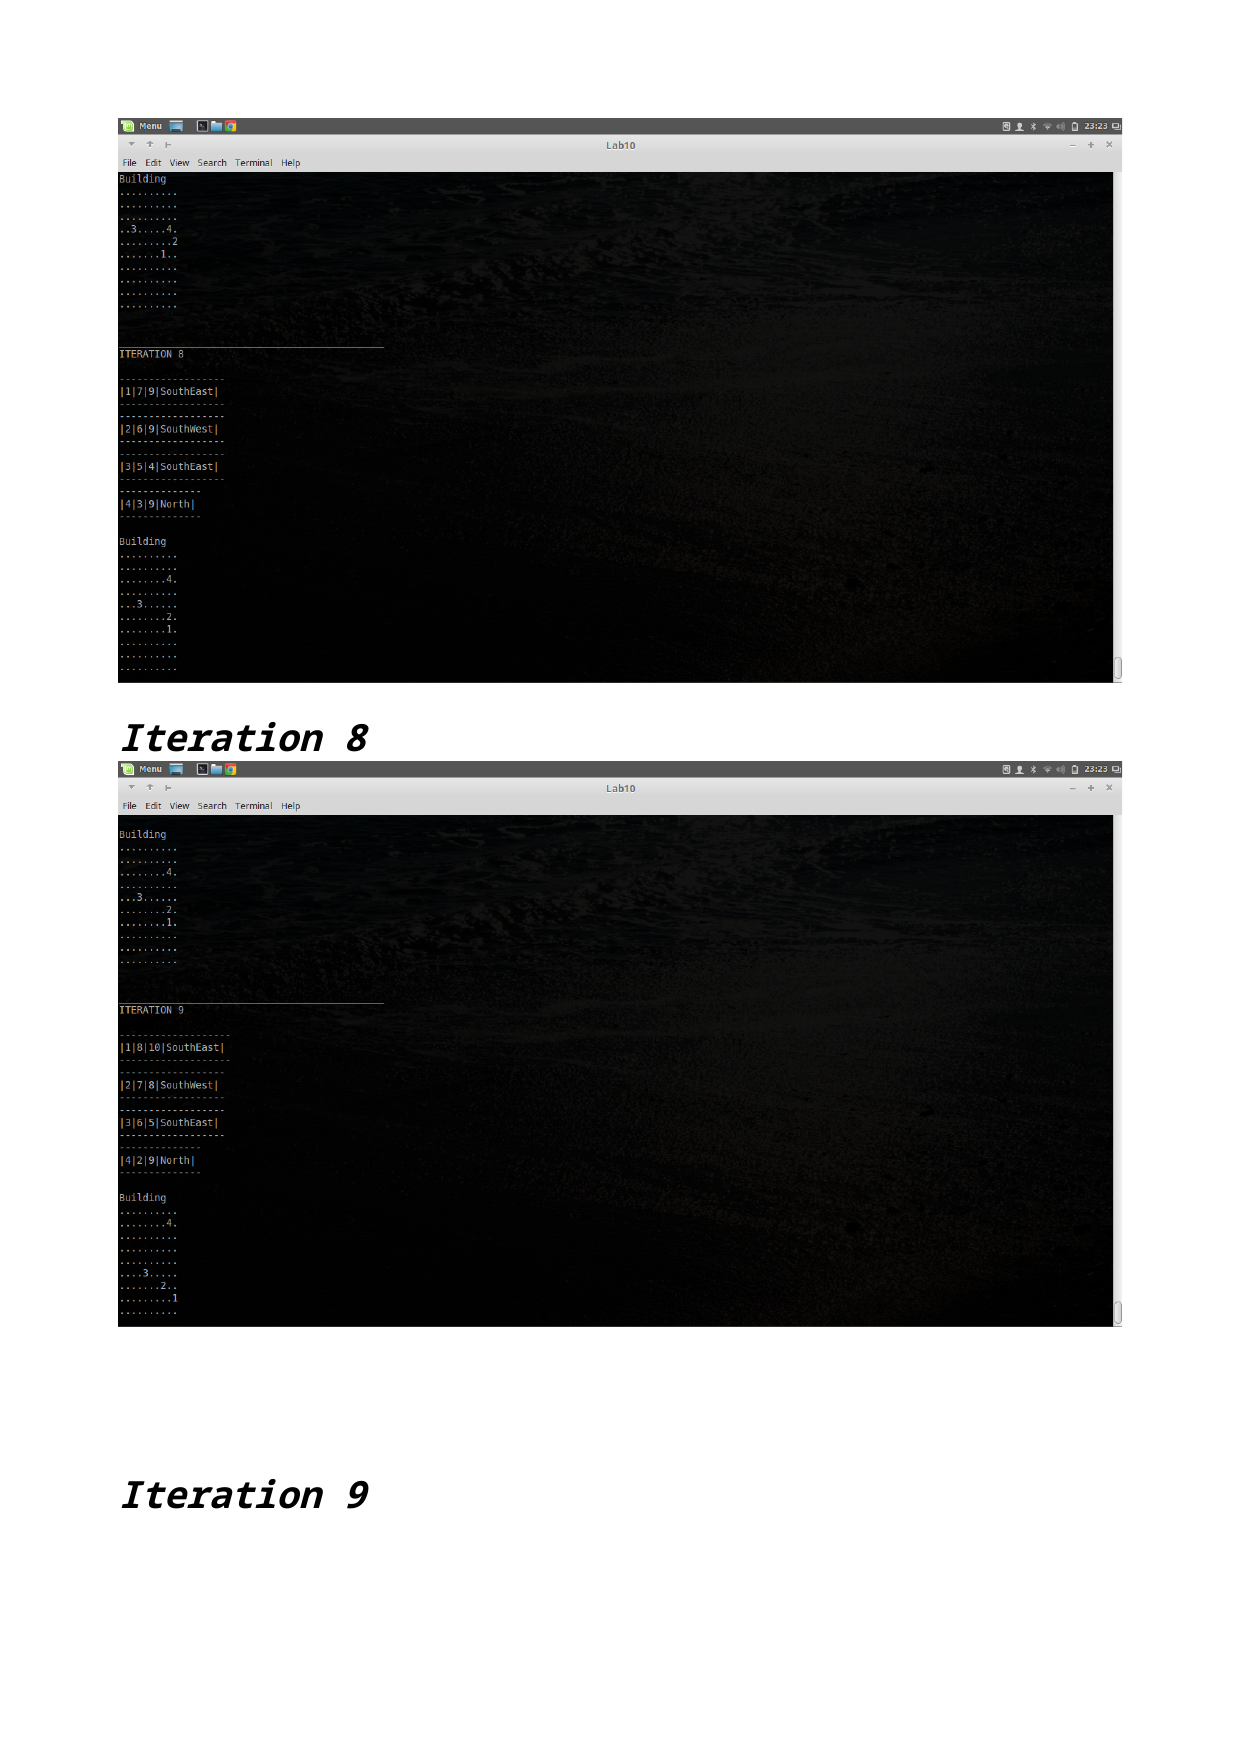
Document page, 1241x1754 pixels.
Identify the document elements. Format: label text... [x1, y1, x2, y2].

picture [118, 118, 1123, 683]
text Iteration 9 [118, 1468, 1122, 1519]
text Iteration 8 [118, 711, 1122, 761]
picture [118, 761, 1123, 1327]
